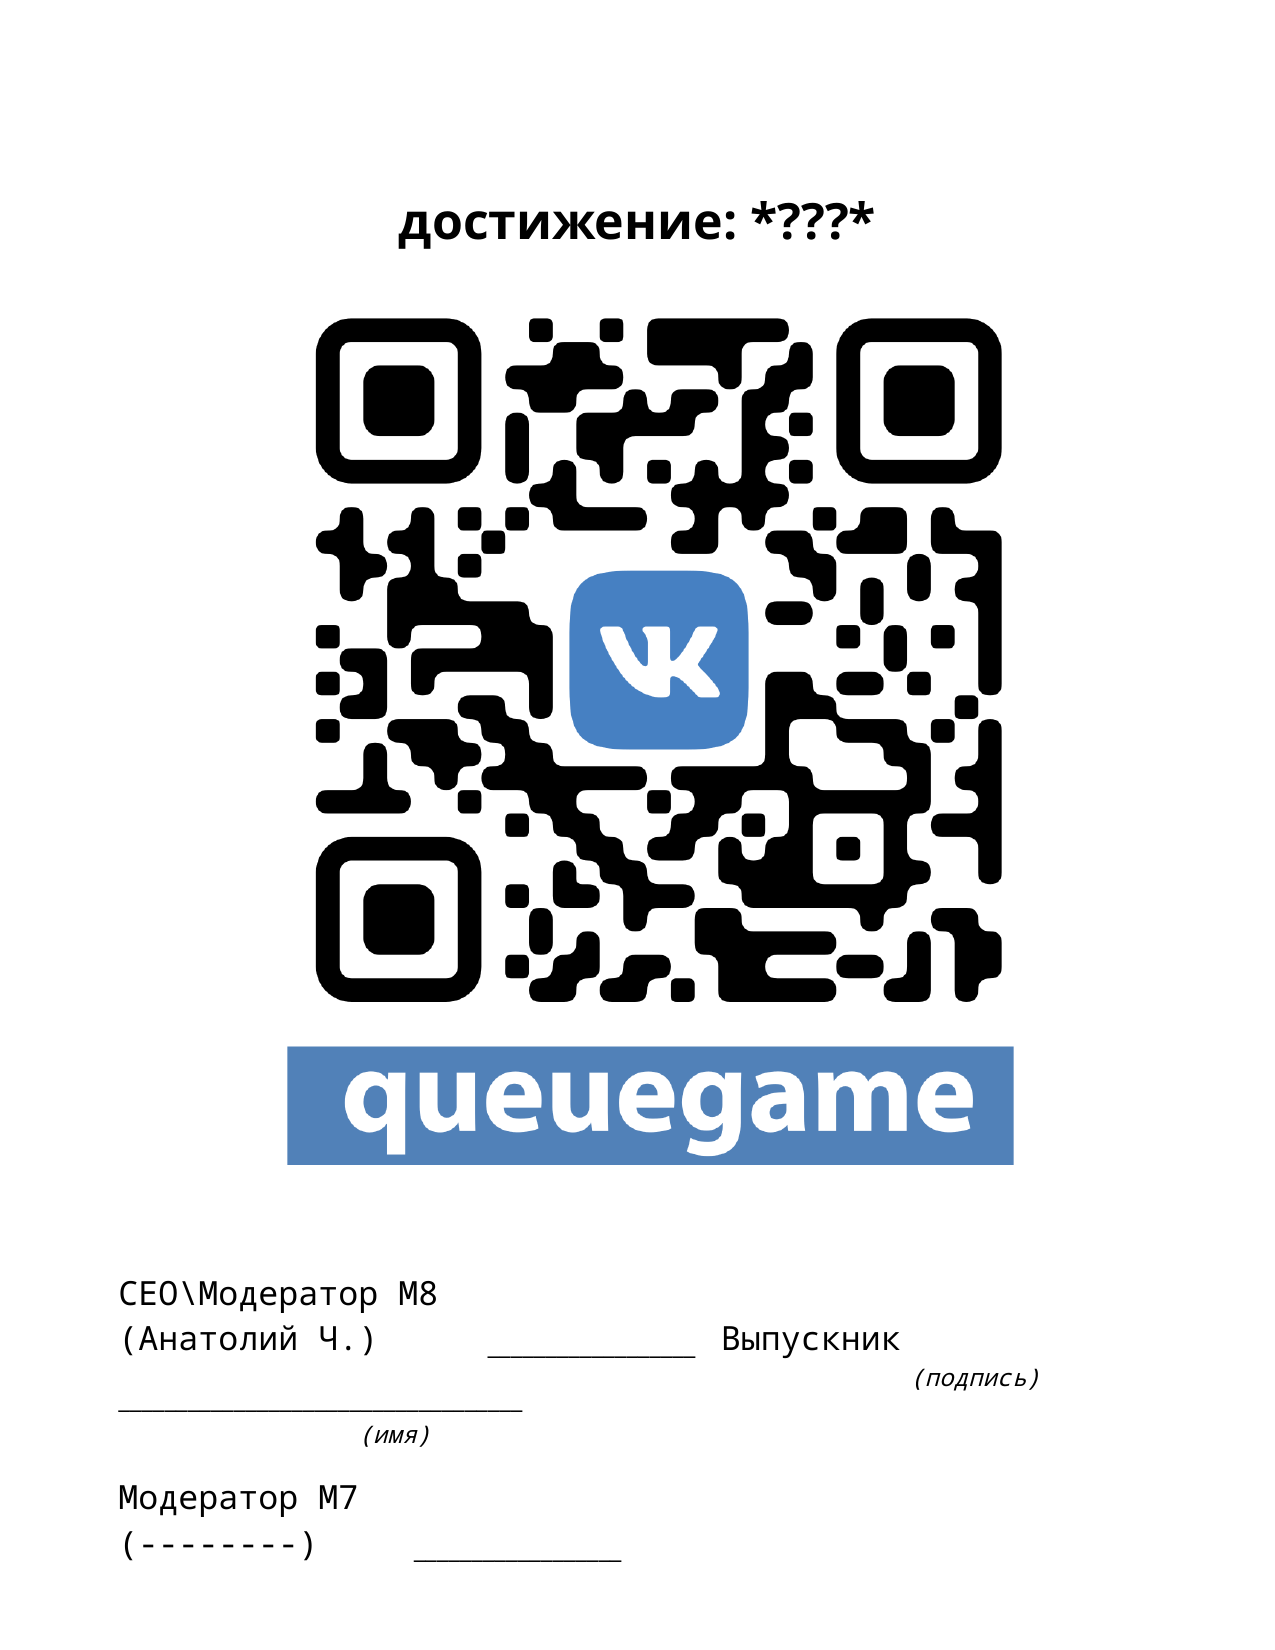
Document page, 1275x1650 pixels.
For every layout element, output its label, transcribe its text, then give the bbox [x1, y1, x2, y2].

text CEO\Модератор М8 (Анатолий Ч.) __________________ Выпускник ___________________________________ (подпись) (имя) Модератор М7 (--------) __________________ ___________________________________ [118, 1233, 1157, 1565]
picture [287, 291, 1014, 1165]
text достижение: *???* [118, 186, 1157, 254]
